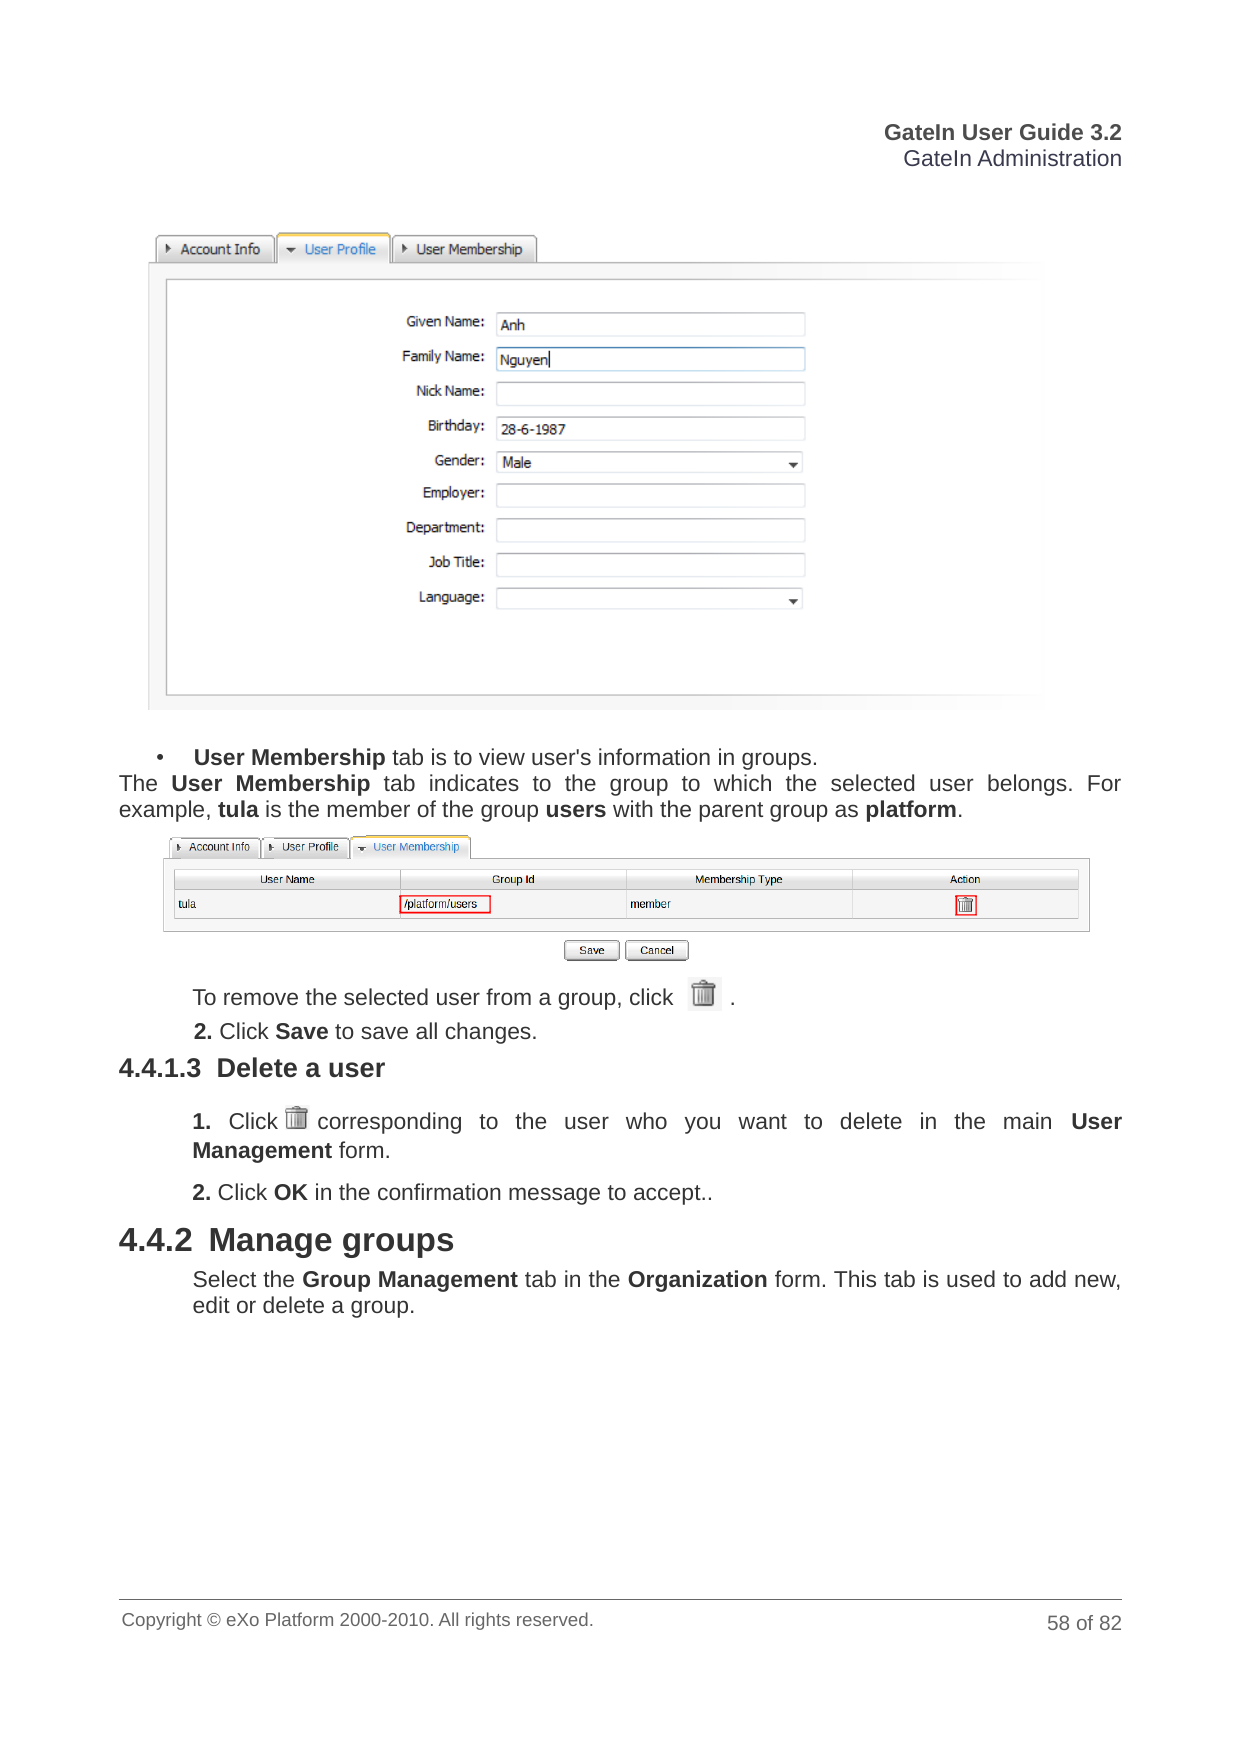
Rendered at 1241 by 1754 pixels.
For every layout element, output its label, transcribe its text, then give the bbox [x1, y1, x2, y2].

subtitle Delete a user [118, 1052, 1122, 1083]
text The User Membership tab indicates to the group to which the selected user belongs. For example, tula is the member of the group users with the parent group as platform. [81, 770, 1122, 822]
picture [148, 231, 1046, 710]
list 2. Click Save to save all changes. [156, 1018, 1122, 1044]
text 2. Click OK in the confirmation message to accept.. [118, 1179, 1122, 1205]
picture [163, 834, 1094, 963]
picture [687, 977, 722, 1011]
text 1. Clickcorresponding to the user who you want to delete in the main User Management form. [192, 1098, 1122, 1164]
subtitle Manage groups [118, 1220, 1122, 1259]
text Select the Group Management tab in the Organization form. This tab is used to add new, edit or delete a group. [192, 1266, 1122, 1319]
list To remove the selected user from a group, click . [154, 822, 1122, 1018]
picture [285, 1105, 310, 1130]
list User Membership tab is to view user's information in groups. [156, 743, 1122, 770]
